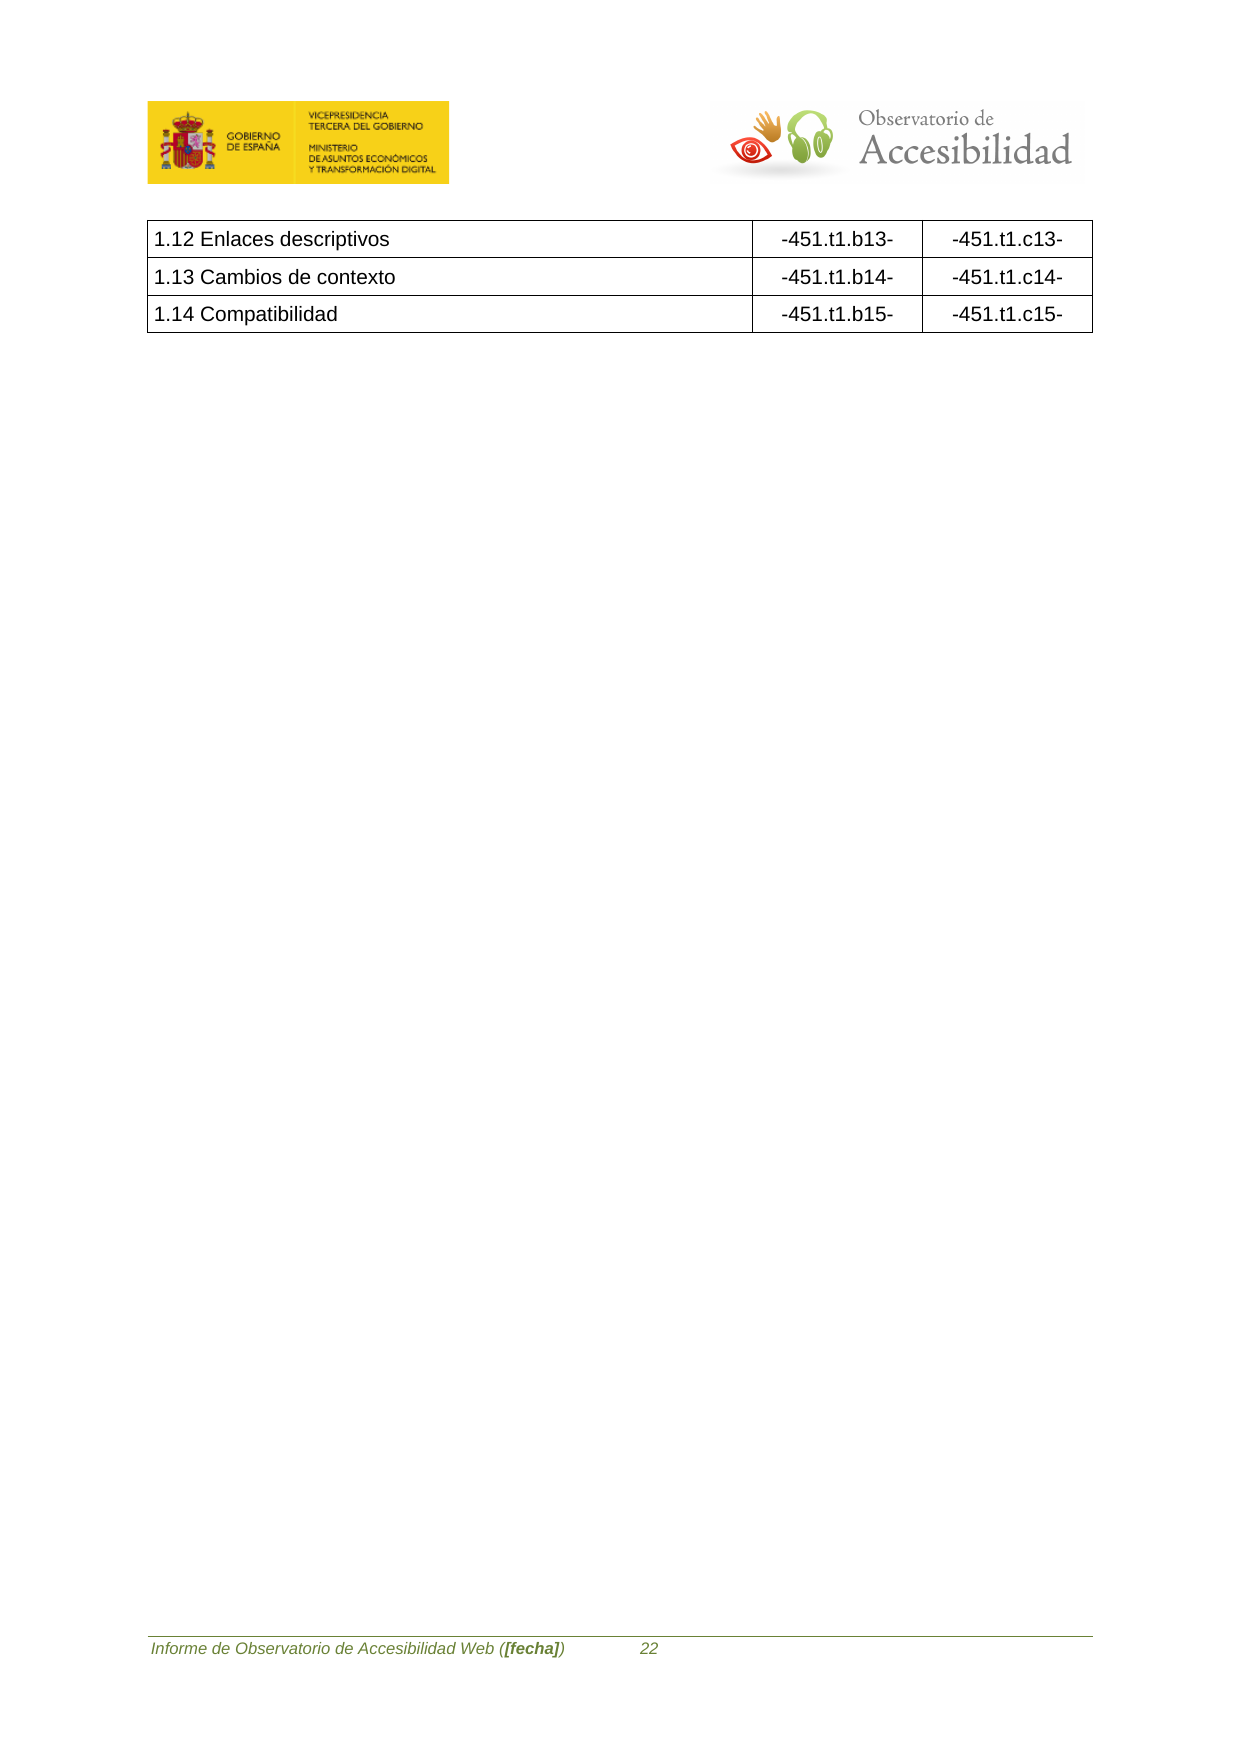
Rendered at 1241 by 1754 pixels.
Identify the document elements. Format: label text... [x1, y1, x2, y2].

table_cell -451.t1.c14- [923, 258, 1092, 295]
table_cell 1.14 Compatibilidad [148, 296, 752, 332]
table_cell -451.t1.b15- [753, 296, 922, 332]
table_cell 1.12 Enlaces descriptivos [148, 221, 752, 257]
table_cell -451.t1.b13- [753, 221, 922, 257]
table_cell -451.t1.b14- [753, 258, 922, 295]
picture [710, 101, 1086, 184]
table_cell 1.13 Cambios de contexto [148, 258, 752, 295]
picture [147, 101, 450, 184]
table_cell -451.t1.c15- [923, 296, 1092, 332]
table_cell -451.t1.c13- [923, 221, 1092, 257]
